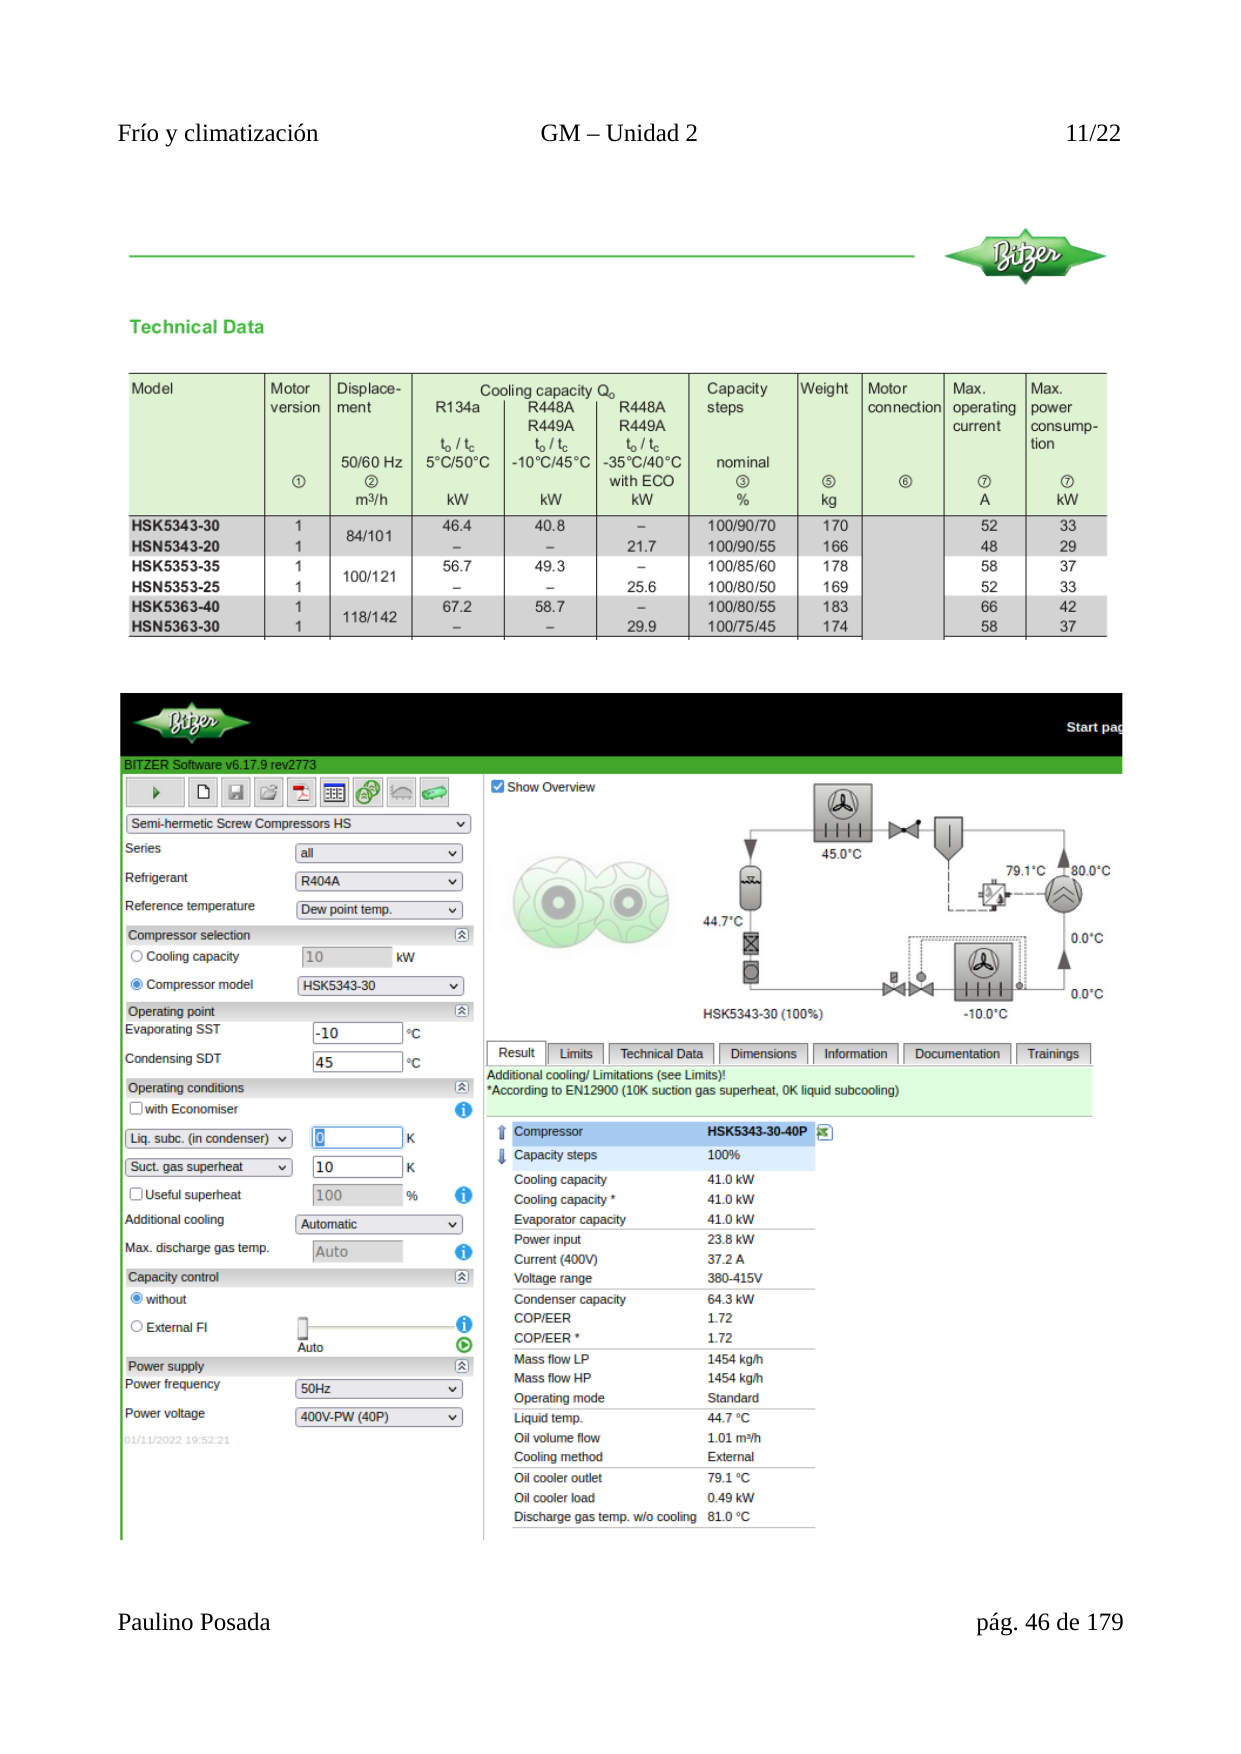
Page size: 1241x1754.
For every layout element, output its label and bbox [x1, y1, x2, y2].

picture [118, 693, 1123, 1540]
picture [118, 219, 1123, 640]
